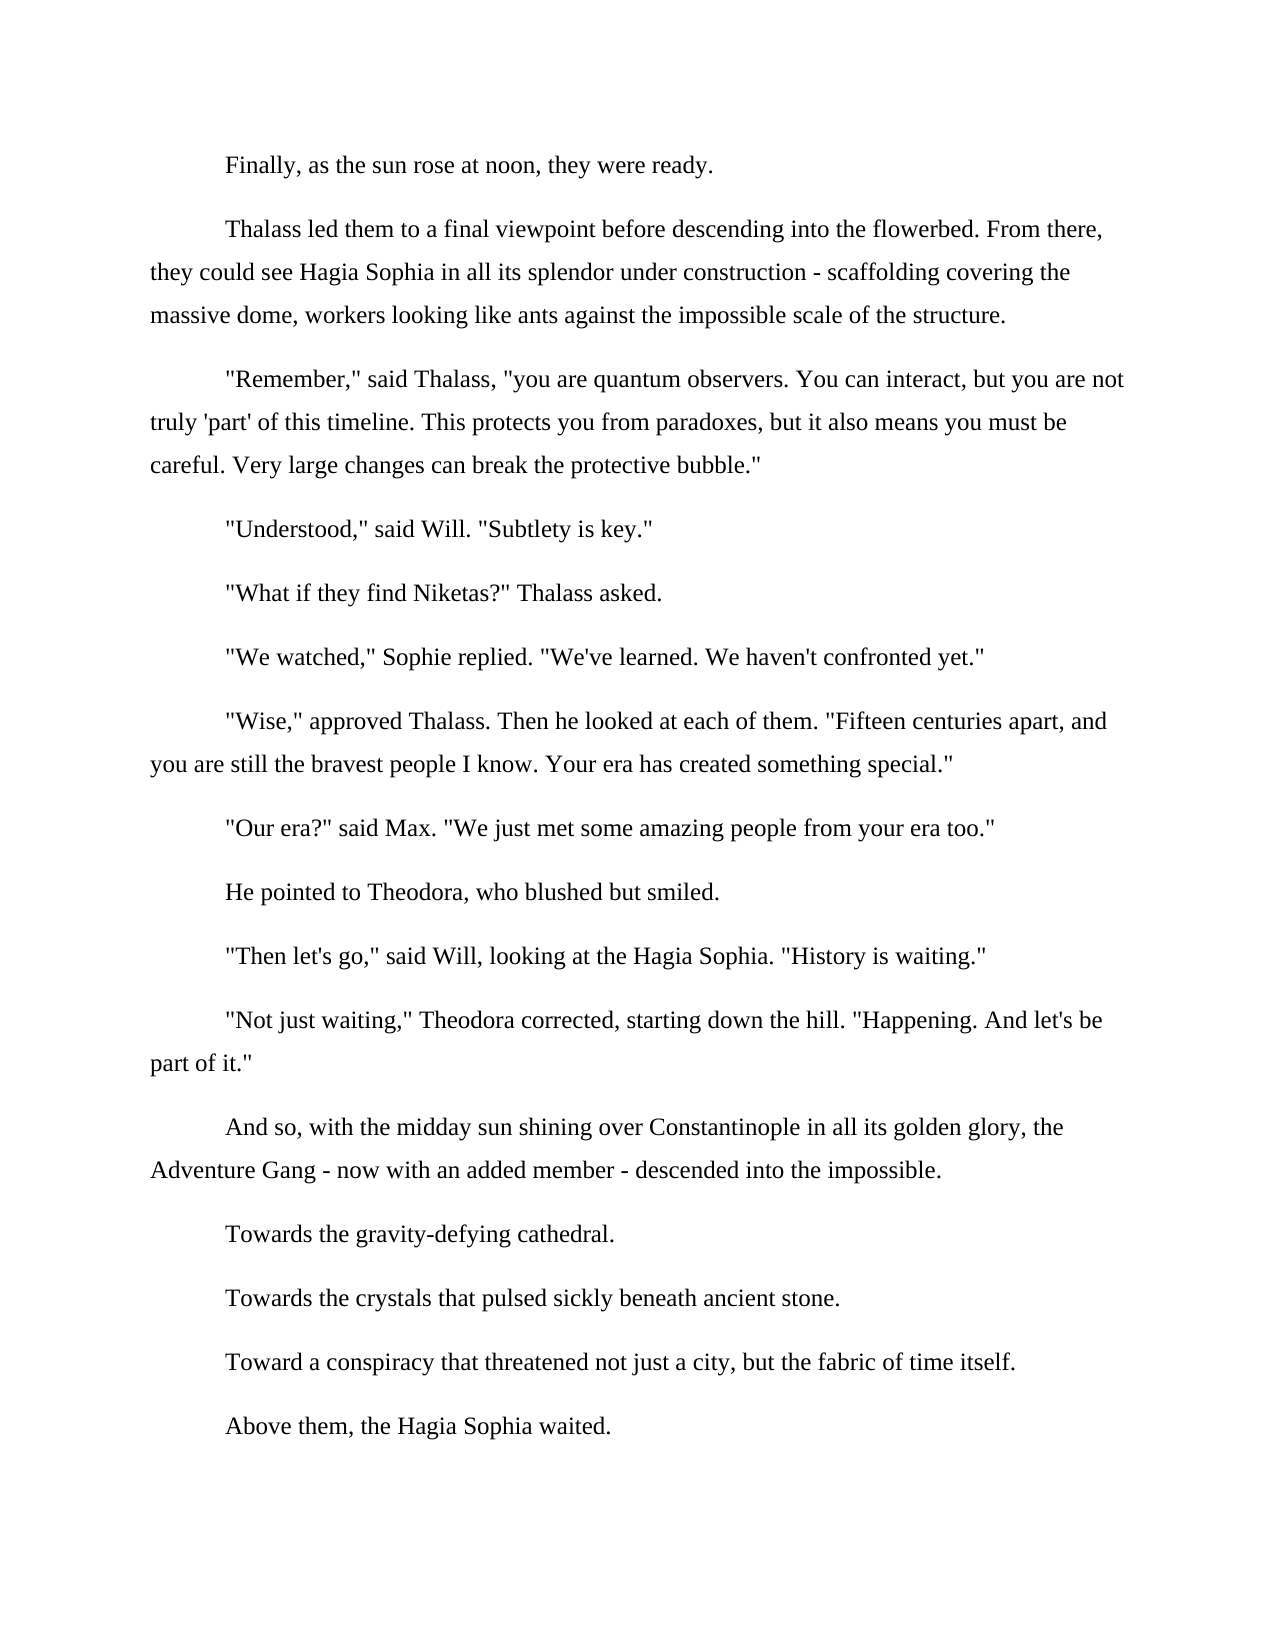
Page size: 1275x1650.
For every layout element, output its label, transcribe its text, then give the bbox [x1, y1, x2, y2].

text Toward a conspiracy that threatened not just a city, but the fabric of time itself. [150, 1347, 1125, 1376]
text He pointed to Theodora, who blushed but smiled. [150, 877, 1125, 906]
text "Not just waiting," Theodora corrected, starting down the hill. "Happening. And let's be part of it." [150, 1005, 1125, 1077]
text Finally, as the sun rose at noon, they were ready. [150, 150, 1125, 179]
text "We watched," Sophie replied. "We've learned. We haven't confronted yet." [150, 642, 1125, 671]
text "Wise," approved Thalass. Then he looked at each of them. "Fifteen centuries apart, and you are still the bravest people I know. Your era has created something special." [150, 706, 1125, 778]
text "Understood," said Will. "Subtlety is key." [150, 514, 1125, 543]
text "What if they find Niketas?" Thalass asked. [150, 578, 1125, 607]
text Towards the gravity-defying cathedral. [150, 1219, 1125, 1248]
text "Remember," said Thalass, "you are quantum observers. You can interact, but you are not truly 'part' of this timeline. This protects you from paradoxes, but it also means you must be careful. Very large changes can break the protective bubble." [150, 364, 1125, 479]
text Towards the crystals that pulsed sickly beneath ancient stone. [150, 1283, 1125, 1312]
text "Then let's go," said Will, looking at the Hagia Sophia. "History is waiting." [150, 941, 1125, 970]
text Thalass led them to a final viewpoint before descending into the flowerbed. From there, they could see Hagia Sophia in all its splendor under construction - scaffolding covering the massive dome, workers looking like ants against the impossible scale of the structure. [150, 214, 1125, 329]
text "Our era?" said Max. "We just met some amazing people from your era too." [150, 813, 1125, 842]
text Above them, the Hagia Sophia waited. [150, 1411, 1125, 1440]
text And so, with the midday sun shining over Constantinople in all its golden glory, the Adventure Gang - now with an added member - descended into the impossible. [150, 1112, 1125, 1184]
